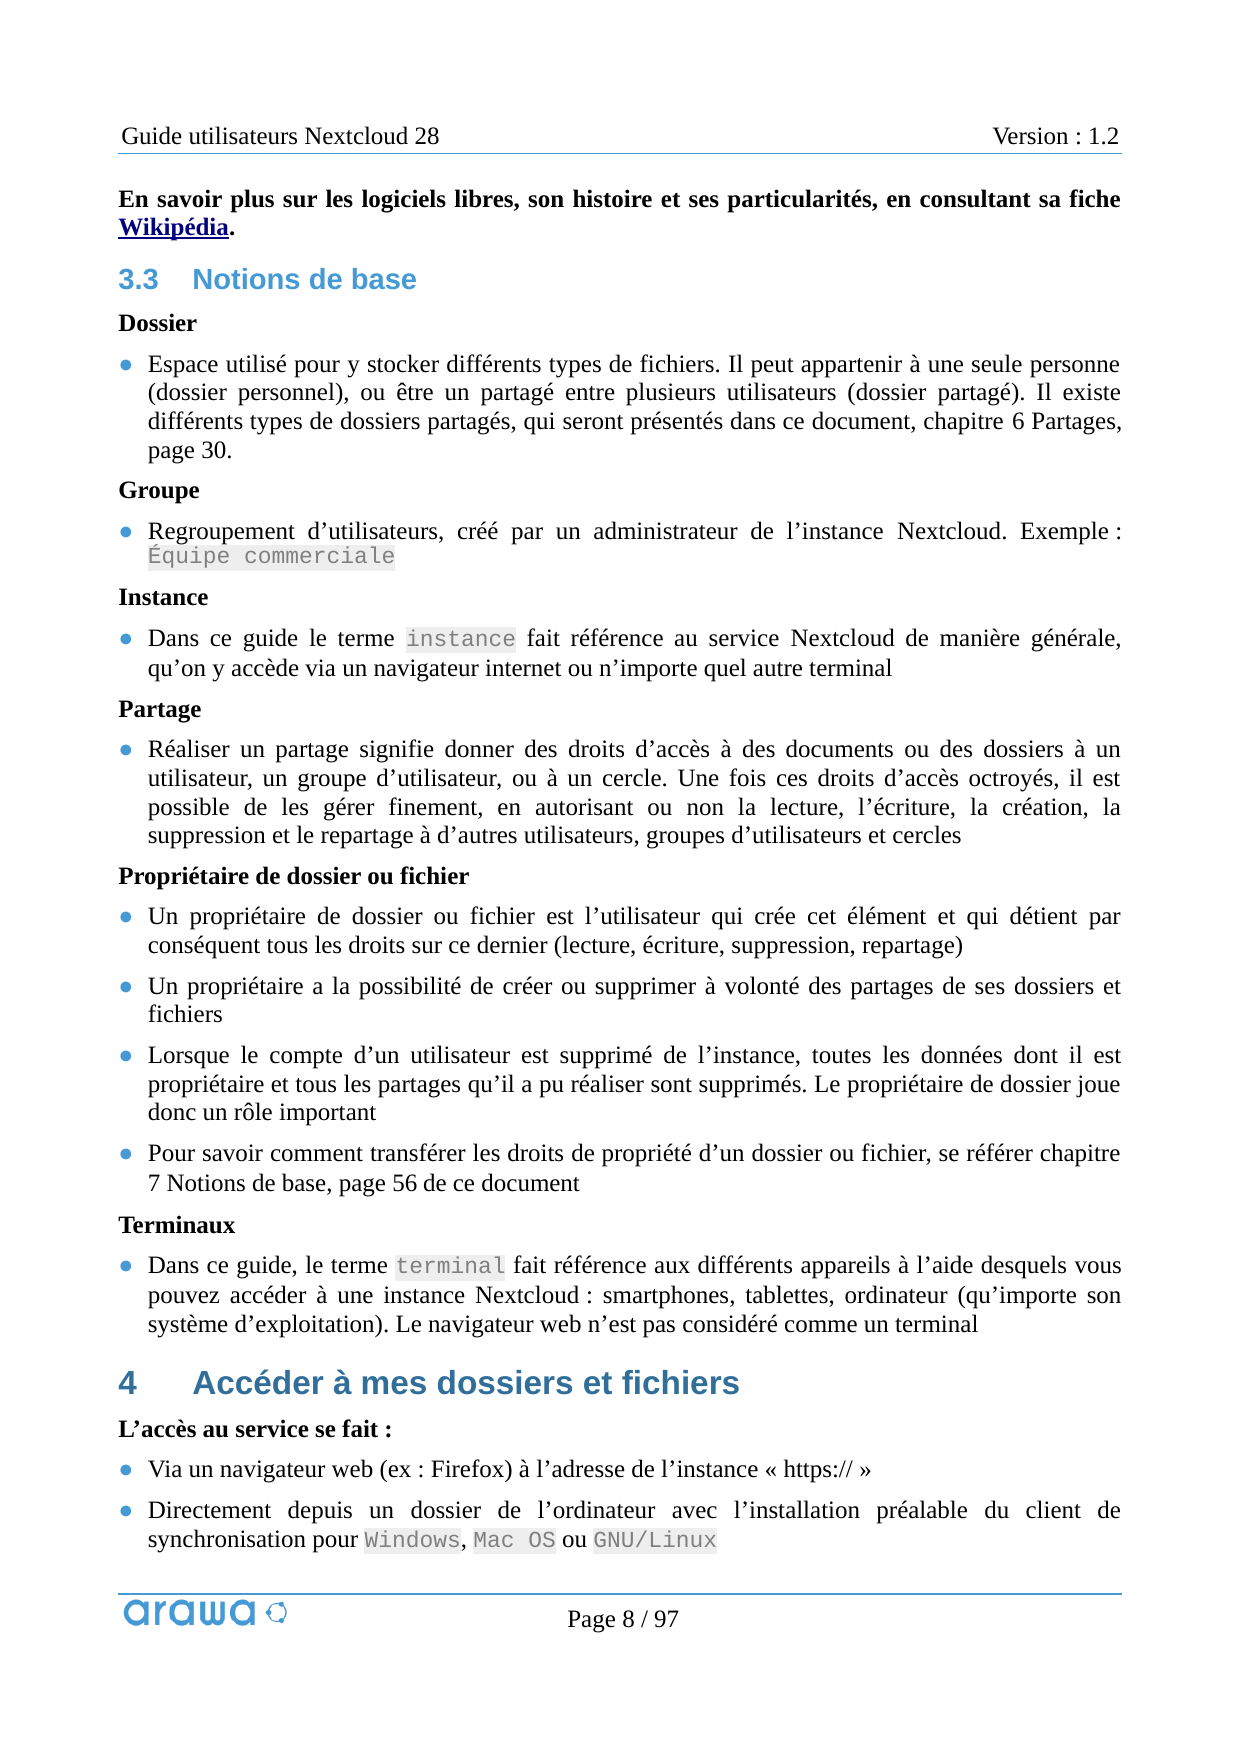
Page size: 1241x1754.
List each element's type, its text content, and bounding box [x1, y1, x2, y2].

list Pour savoir comment transférer les droits de propriété d’un dossier ou fichier, se référer chapitre 7 Notions de base, page 56 de ce document [118, 1138, 1122, 1198]
picture [121, 1597, 290, 1628]
text Terminaux [118, 1210, 1122, 1238]
list Espace utilisé pour y stocker différents types de fichiers. Il peut appartenir à une seule personne (dossier personnel), ou être un partagé entre plusieurs utilisateurs (dossier partagé). Il existe différents types de dossiers partagés, qui seront présentés dans ce document, chapitre 6 Partages, page 30. [118, 349, 1122, 464]
list Un propriétaire a la possibilité de créer ou supprimer à volonté des partages de ses dossiers et fichiers [118, 971, 1122, 1028]
subtitle Accéder à mes dossiers et fichiers [118, 1363, 1122, 1401]
list Dans ce guide le terme instance fait référence au service Nextcloud de manière générale, qu’on y accède via un navigateur internet ou n’importe quel autre terminal [118, 623, 1122, 682]
text Groupe [118, 475, 1122, 504]
text Dossier [118, 308, 1122, 337]
text Instance [118, 582, 1122, 611]
text Partage [118, 694, 1122, 722]
list Dans ce guide, le terme terminal fait référence aux différents appareils à l’aide desquels vous pouvez accéder à une instance Nextcloud : smartphones, tablettes, ordinateur (qu’importe son système d’exploitation). Le navigateur web n’est pas considéré comme un terminal [118, 1250, 1122, 1338]
list Lorsque le compte d’un utilisateur est supprimé de l’instance, toutes les données dont il est propriétaire et tous les partages qu’il a pu réaliser sont supprimés. Le propriétaire de dossier joue donc un rôle important [118, 1040, 1122, 1126]
list Via un navigateur web (ex : Firefox) à l’adresse de l’instance « https:// » [118, 1454, 1122, 1483]
list Un propriétaire de dossier ou fichier est l’utilisateur qui crée cet élément et qui détient par conséquent tous les droits sur ce dernier (lecture, écriture, suppression, repartage) [118, 901, 1122, 959]
list Réaliser un partage signifie donner des droits d’accès à des documents ou des dossiers à un utilisateur, un groupe d’utilisateur, ou à un cercle. Une fois ces droits d’accès octroyés, il est possible de les gérer finement, en autorisant ou non la lecture, l’écriture, la création, la suppression et le repartage à d’autres utilisateurs, groupes d’utilisateurs et cercles [118, 734, 1122, 849]
list Directement depuis un dossier de l’ordinateur avec l’installation préalable du client de synchronisation pour Windows, Mac OS ou GNU/Linux [118, 1495, 1122, 1554]
subtitle Notions de base [118, 262, 1122, 296]
list Regroupement d’utilisateurs, créé par un administrateur de l’instance Nextcloud. Exemple : Équipe commerciale [118, 516, 1122, 571]
text En savoir plus sur les logiciels libres, son histoire et ses particularités, en consultant sa fiche Wikipédia. [118, 184, 1122, 241]
text L’accès au service se fait : [118, 1414, 1122, 1443]
text Propriétaire de dossier ou fichier [118, 861, 1122, 890]
